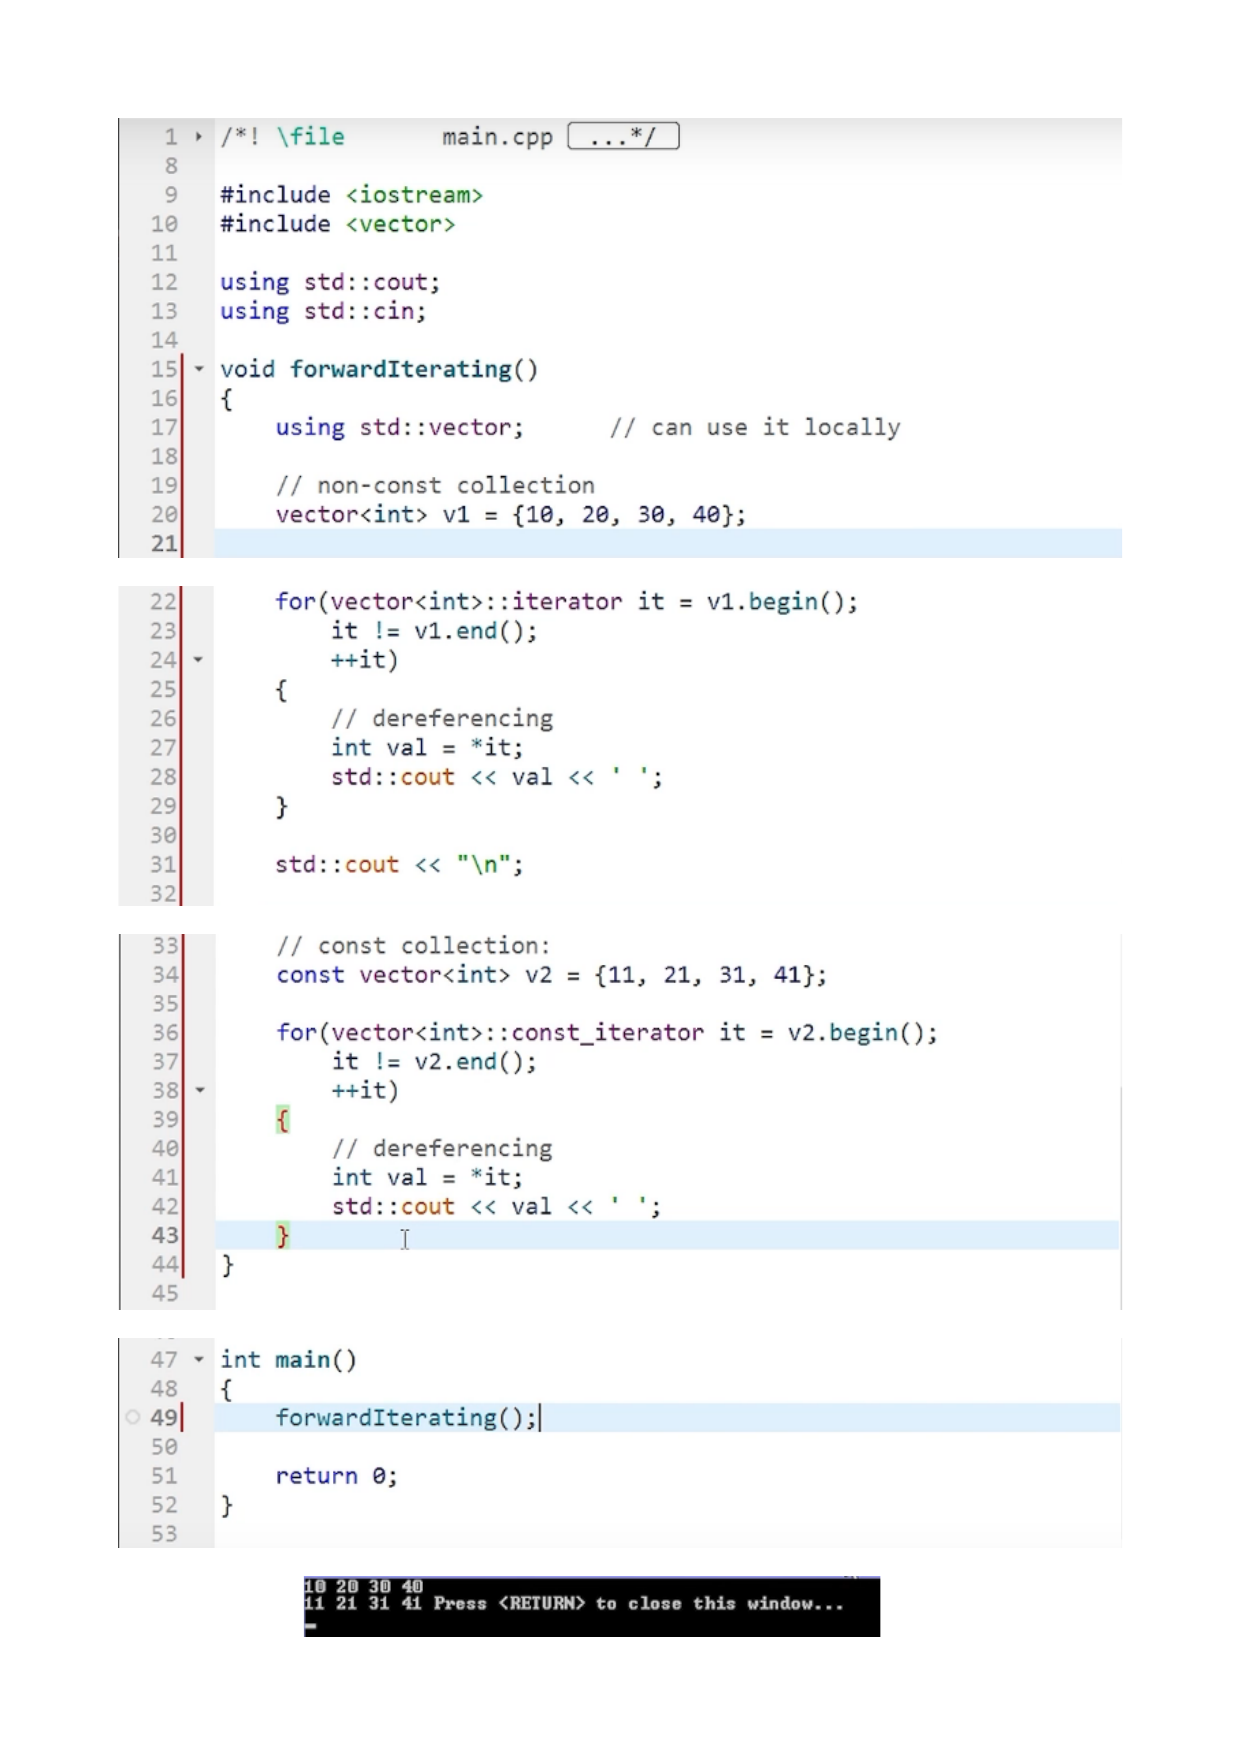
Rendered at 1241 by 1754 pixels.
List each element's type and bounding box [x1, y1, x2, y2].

picture [303, 1576, 881, 1637]
picture [118, 586, 1123, 906]
picture [118, 934, 1123, 1310]
picture [118, 1338, 1123, 1548]
picture [118, 118, 1123, 558]
